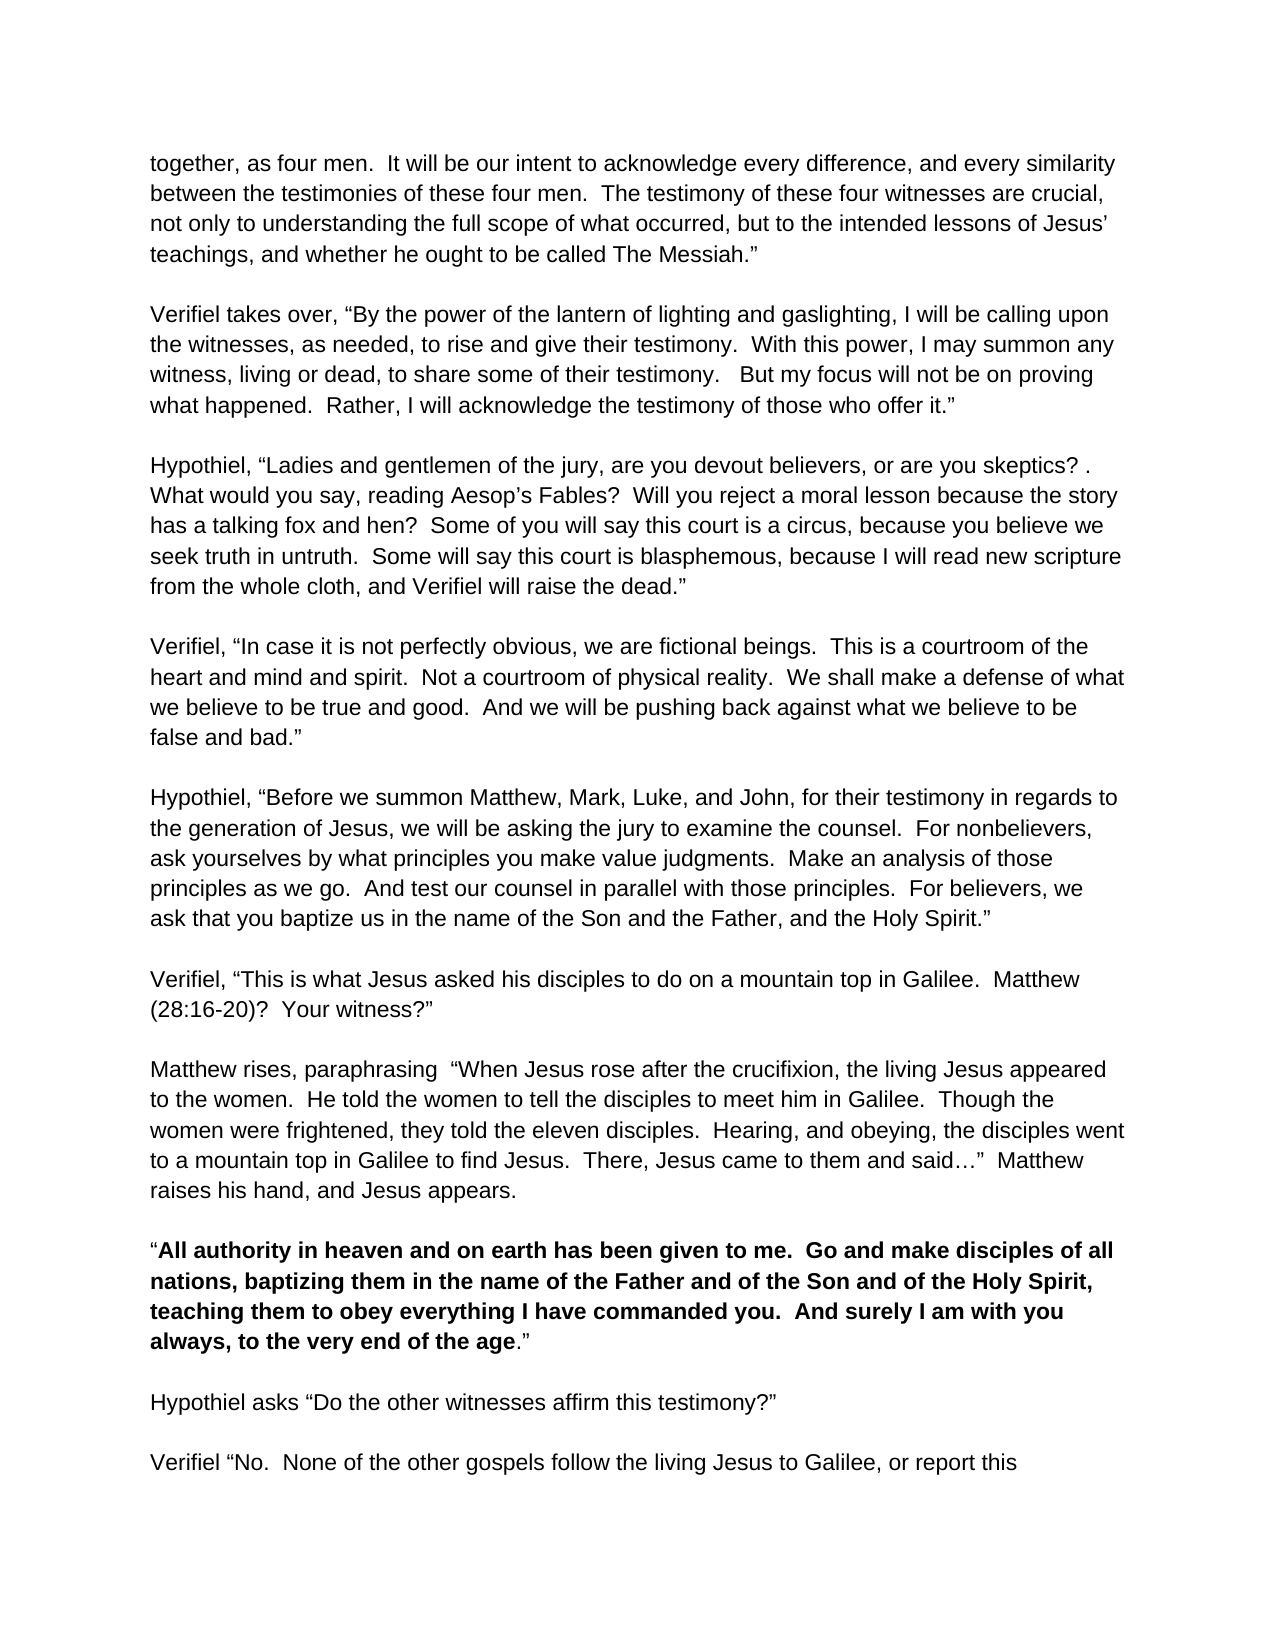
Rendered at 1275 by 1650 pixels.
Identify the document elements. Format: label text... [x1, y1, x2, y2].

text Hypothiel asks “Do the other witnesses affirm this testimony?” [150, 1388, 1125, 1415]
text Verifiel, “This is what Jesus asked his disciples to do on a mountain top in Galilee. Matthew (28:16-20)? Your witness?” [150, 966, 1125, 1022]
text Verifiel takes over, “By the power of the lantern of lighting and gaslighting, I will be calling upon the witnesses, as needed, to rise and give their testimony. With this power, I may summon any witness, living or dead, to share some of their testimony. But my focus will not be on proving what happened. Rather, I will acknowledge the testimony of those who offer it.” [150, 301, 1125, 418]
text Matthew rises, paraphrasing “When Jesus rose after the crucifixion, the living Jesus appeared to the women. He told the women to tell the disciples to meet him in Galilee. Though the women were frightened, they told the eleven disciples. Hearing, and obeying, the disciples went to a mountain top in Galilee to find Jesus. There, Jesus came to them and said…” Matthew raises his hand, and Jesus appears. [150, 1056, 1125, 1203]
text Verifiel, “In case it is not perfectly obvious, we are fictional beings. This is a courtroom of the heart and mind and spirit. Not a courtroom of physical reality. We shall make a defense of what we believe to be true and good. And we will be pushing back against what we believe to be false and bad.” [150, 633, 1125, 750]
text Hypothiel, “Before we summon Matthew, Mark, Luke, and John, for their testimony in regards to the generation of Jesus, we will be asking the jury to examine the counsel. For nonbelievers, ask yourselves by what principles you make value judgments. Make an analysis of those principles as we go. And test our counsel in parallel with those principles. For believers, we ask that you baptize us in the name of the Son and the Father, and the Holy Spirit.” [150, 784, 1125, 932]
text “All authority in heaven and on earth has been given to me. Go and make disciples of all nations, baptizing them in the name of the Father and of the Son and of the Holy Spirit, teaching them to obey everything I have commanded you. And surely I am with you always, to the very end of the age.” [150, 1237, 1125, 1354]
text Hypothiel, “Ladies and gentlemen of the jury, are you devout believers, or are you skeptics? . What would you say, reading Aesop’s Fables? Will you reject a moral lesson because the story has a talking fox and hen? Some of you will say this court is a circus, because you believe we seek truth in untruth. Some will say this court is blasphemous, because I will read new scripture from the whole cloth, and Verifiel will raise the dead.” [150, 452, 1125, 599]
text together, as four men. It will be our intent to acknowledge every difference, and every similarity between the testimonies of these four men. The testimony of these four witnesses are crucial, not only to understanding the full scope of what occurred, but to the intended lessons of Jesus’ teachings, and whether he ought to be called The Messiah.” [150, 150, 1125, 267]
text Verifiel “No. None of the other gospels follow the living Jesus to Galilee, or report this [150, 1449, 1125, 1475]
